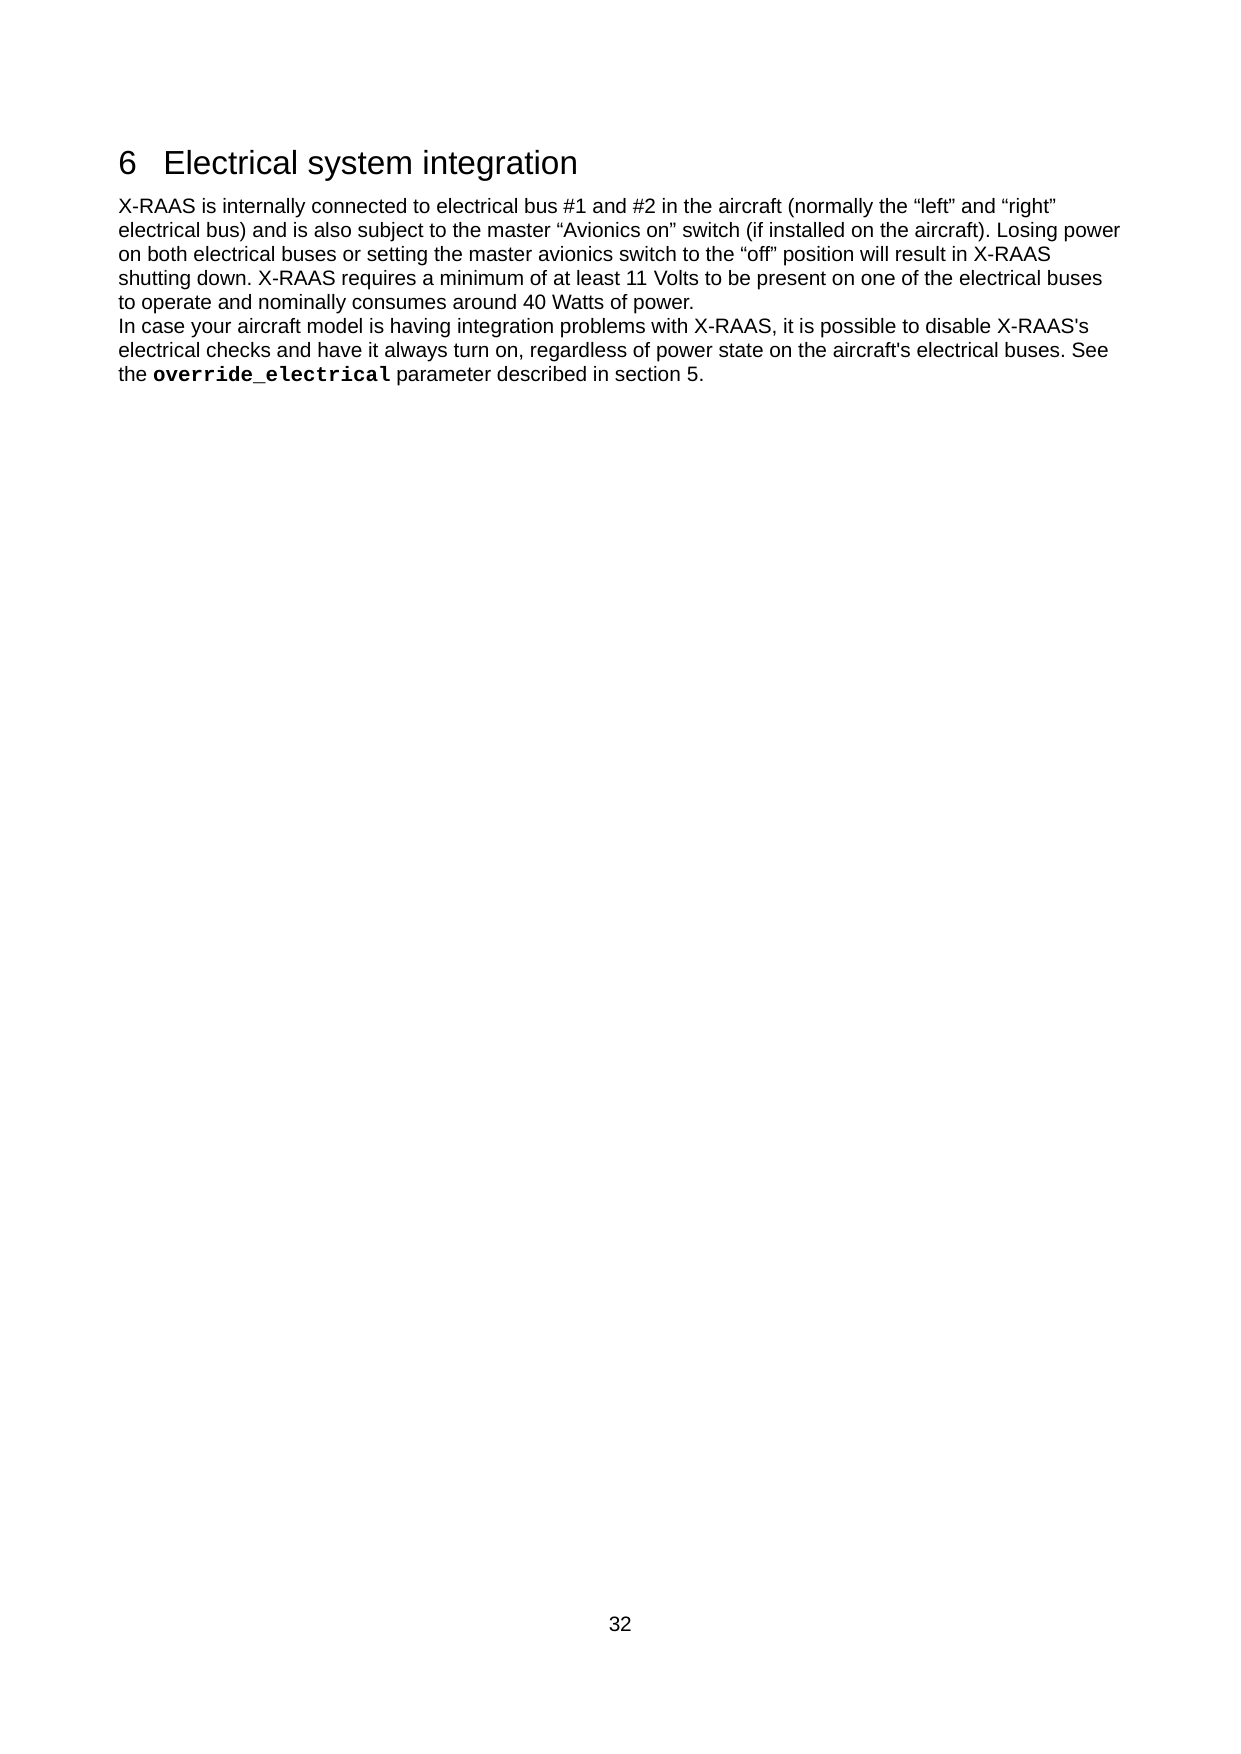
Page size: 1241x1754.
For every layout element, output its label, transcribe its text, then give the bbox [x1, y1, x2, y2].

text X-RAAS is internally connected to electrical bus #1 and #2 in the aircraft (normally the “left” and “right” electrical bus) and is also subject to the master “Avionics on” switch (if installed on the aircraft). Losing power on both electrical buses or setting the master avionics switch to the “off” position will result in X-RAAS shutting down. X-RAAS requires a minimum of at least 11 Volts to be present on one of the electrical buses to operate and nominally consumes around 40 Watts of power. [118, 194, 1122, 314]
text In case your aircraft model is having integration problems with X-RAAS, it is possible to disable X-RAAS's electrical checks and have it always turn on, regardless of power state on the aircraft's electrical buses. See the override_electrical parameter described in section 5. [118, 314, 1122, 388]
subtitle Electrical system integration [118, 143, 1122, 182]
